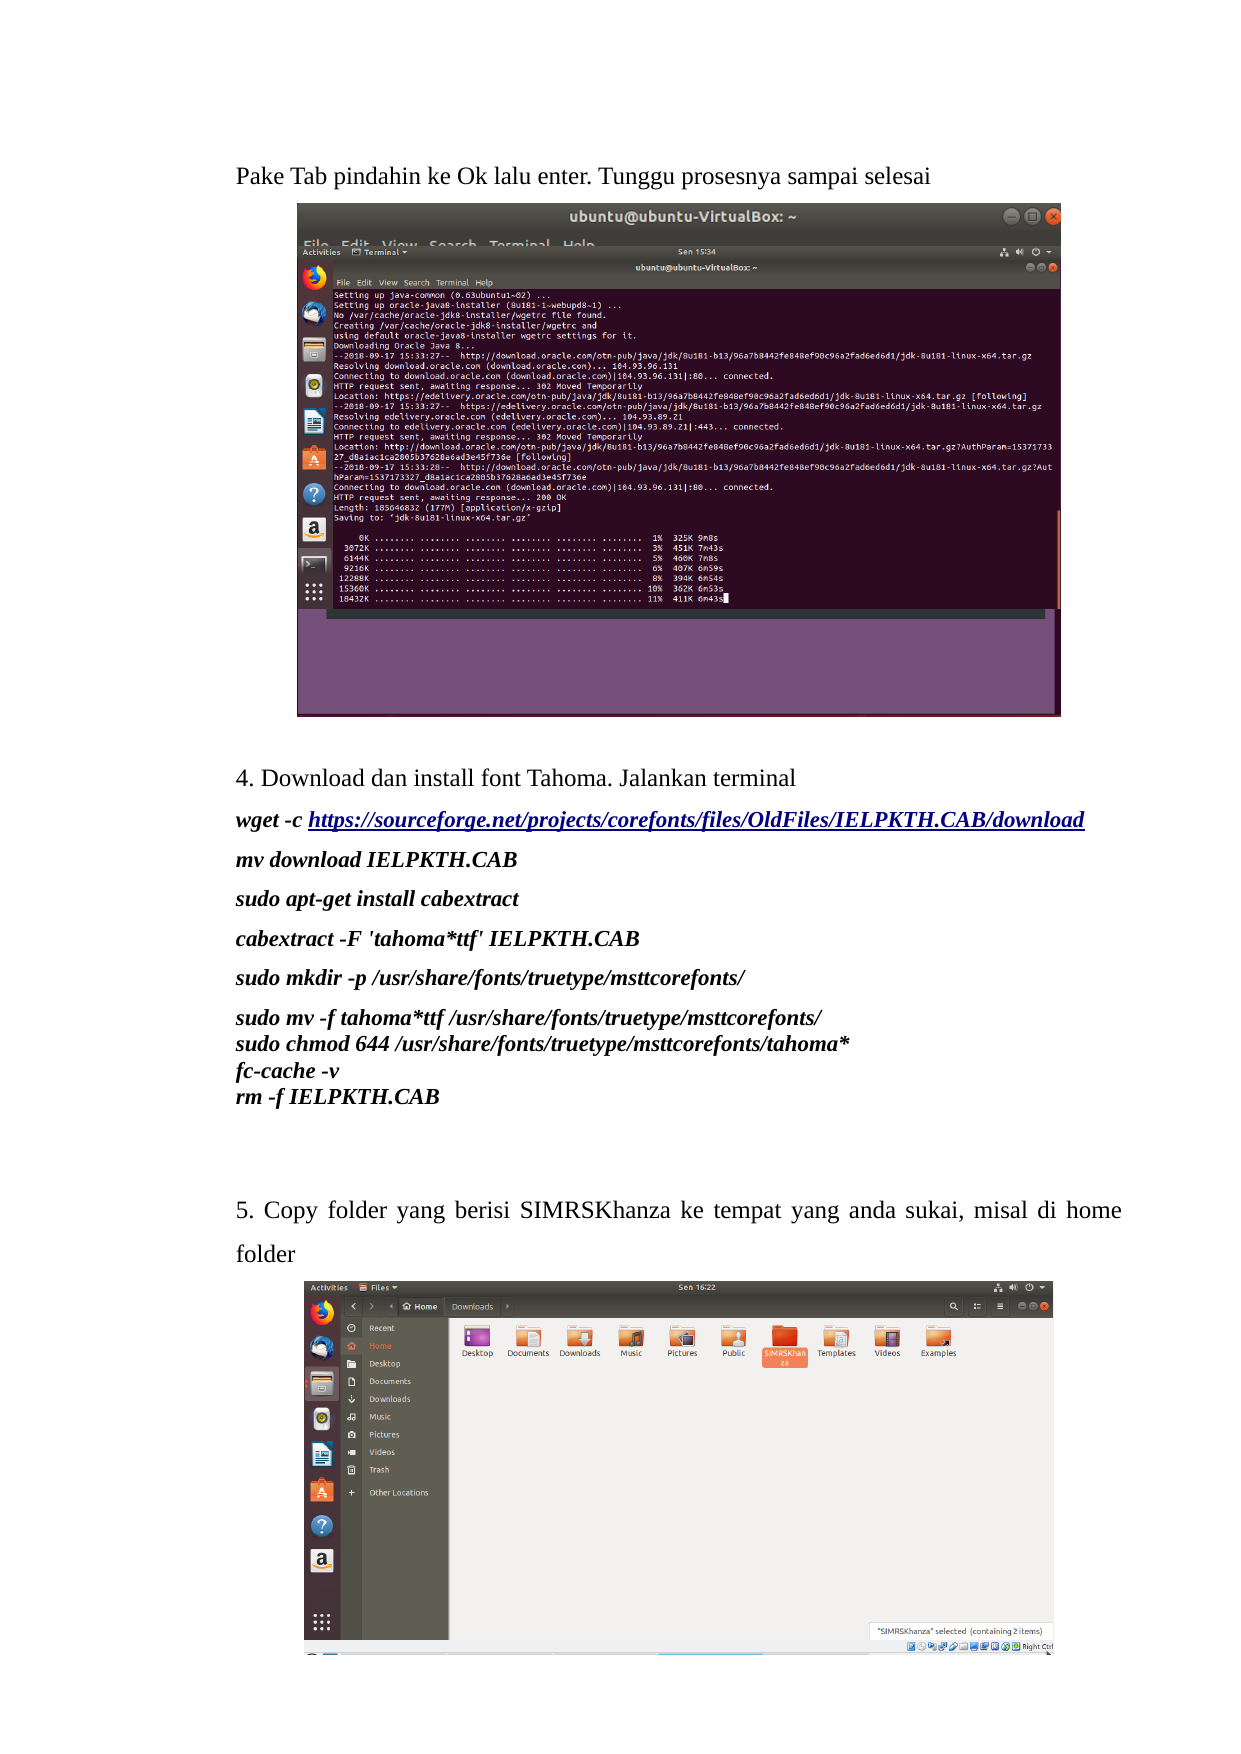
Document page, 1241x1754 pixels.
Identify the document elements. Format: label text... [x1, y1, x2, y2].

picture [304, 1281, 1054, 1655]
text cabextract -F 'tahoma*ttf' IELPKTH.CAB [236, 925, 1122, 951]
text sudo mkdir -p /usr/share/fonts/truetype/msttcorefonts/ [236, 964, 1122, 991]
text wget -c https://sourceforge.net/projects/corefonts/files/OldFiles/IELPKTH.CAB/download [236, 807, 1122, 833]
text Pake Tab pindahin ke Ok lalu enter. Tunggu prosesnya sampai selesai [236, 161, 1122, 189]
text sudo chmod 644 /usr/share/fonts/truetype/msttcorefonts/tahoma* [236, 1030, 1122, 1057]
text rm -f IELPKTH.CAB [236, 1083, 1122, 1109]
text mv download IELPKTH.CAB [236, 846, 1122, 872]
text 5. Copy folder yang berisi SIMRSKhanza ke tempat yang anda sukai, misal di home folder [236, 1196, 1122, 1267]
text sudo mv -f tahoma*ttf /usr/share/fonts/truetype/msttcorefonts/ [236, 1004, 1122, 1030]
text sudo apt-get install cabextract [236, 886, 1122, 912]
text 4. Download dan install font Tahoma. Jalankan terminal [236, 763, 1122, 792]
picture [297, 203, 1061, 717]
text fc-cache -v [236, 1057, 1122, 1083]
